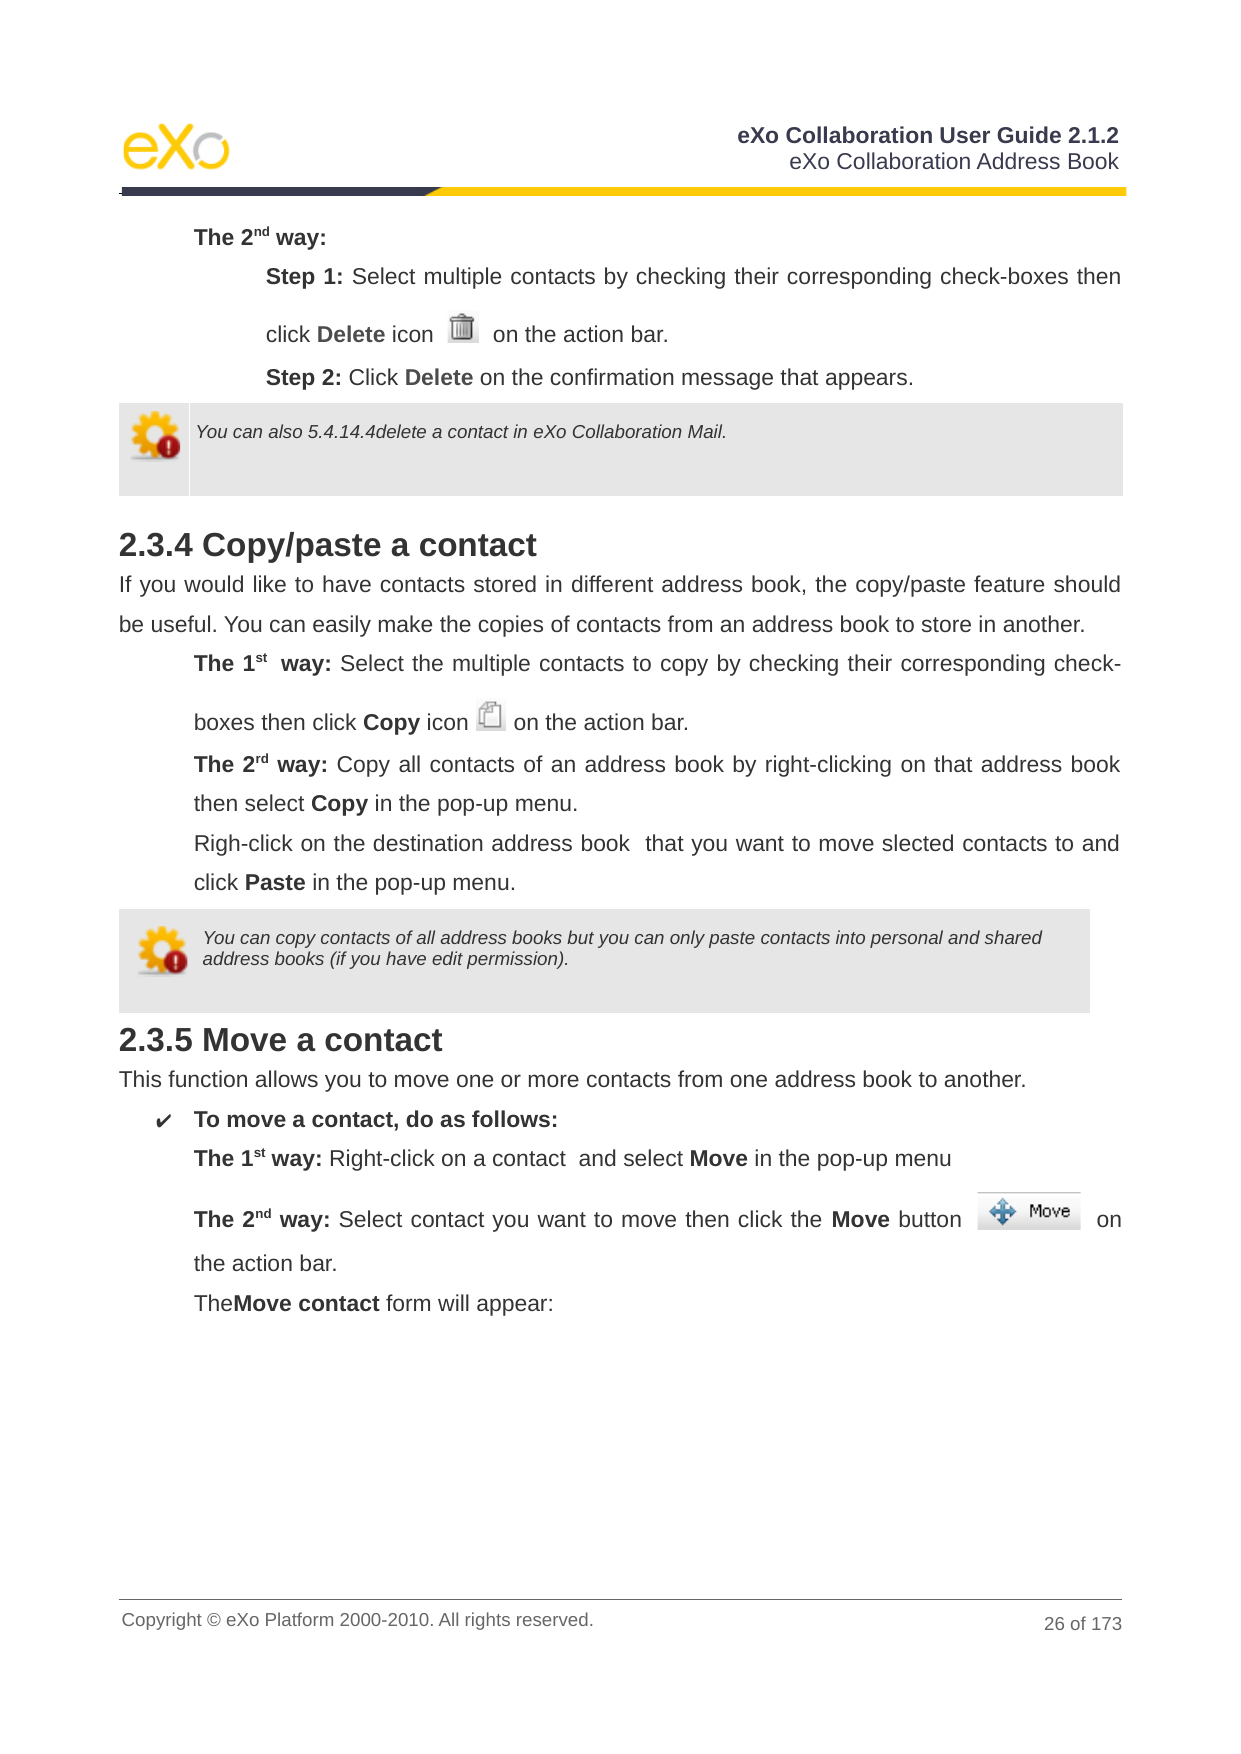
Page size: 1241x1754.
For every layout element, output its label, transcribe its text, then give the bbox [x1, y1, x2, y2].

table_header You can copy contacts of all address books but you can only paste contacts into personal and shared address books (if you have edit permission). [197, 909, 1090, 1013]
table_header [119, 403, 189, 496]
list The 1st way: Select the multiple contacts to copy by checking their corresponding check-boxes then click Copy iconon the action bar. [156, 650, 1122, 738]
picture [123, 123, 230, 170]
picture [121, 187, 1127, 196]
picture [447, 310, 479, 343]
list Step 2: Click Delete on the confirmation message that appears. [228, 363, 1122, 390]
list Righ-click on the destination address book that you want to move slected contacts to and click Paste in the pop-up menu. [156, 830, 1122, 896]
subtitle Move a contact [118, 1021, 1122, 1059]
picture [130, 411, 181, 462]
list The 2rd way: Copy all contacts of an address book by right-clicking on that address book then select Copy in the pop-up menu. [156, 751, 1122, 817]
list TheMove contact form will appear: [156, 1290, 1122, 1316]
list The 2nd way: Select contact you want to move then click the Move button on the action bar. [156, 1185, 1122, 1277]
text This function allows you to move one or more contacts from one address book to another. [118, 1066, 1122, 1093]
list To move a contact, do as follows: [156, 1106, 1122, 1132]
list Step 1: Select multiple contacts by checking their corresponding check-boxes then click Delete icon on the action bar. [228, 263, 1122, 350]
picture [137, 926, 188, 977]
list The 2nd way: [156, 223, 1122, 250]
picture [977, 1192, 1081, 1230]
table_header You can also 5.4.14.4delete a contact in eXo Collaboration Mail. [190, 403, 1123, 496]
list The 1st way: Right-click on a contact and select Move in the pop-up menu [156, 1145, 1122, 1172]
picture [476, 697, 506, 731]
text If you would like to have contacts stored in different address book, the copy/paste feature should be useful. You can easily make the copies of contacts from an address book to store in another. [118, 571, 1122, 637]
table_header [119, 909, 197, 1013]
subtitle Copy/paste a contact [118, 526, 1122, 564]
